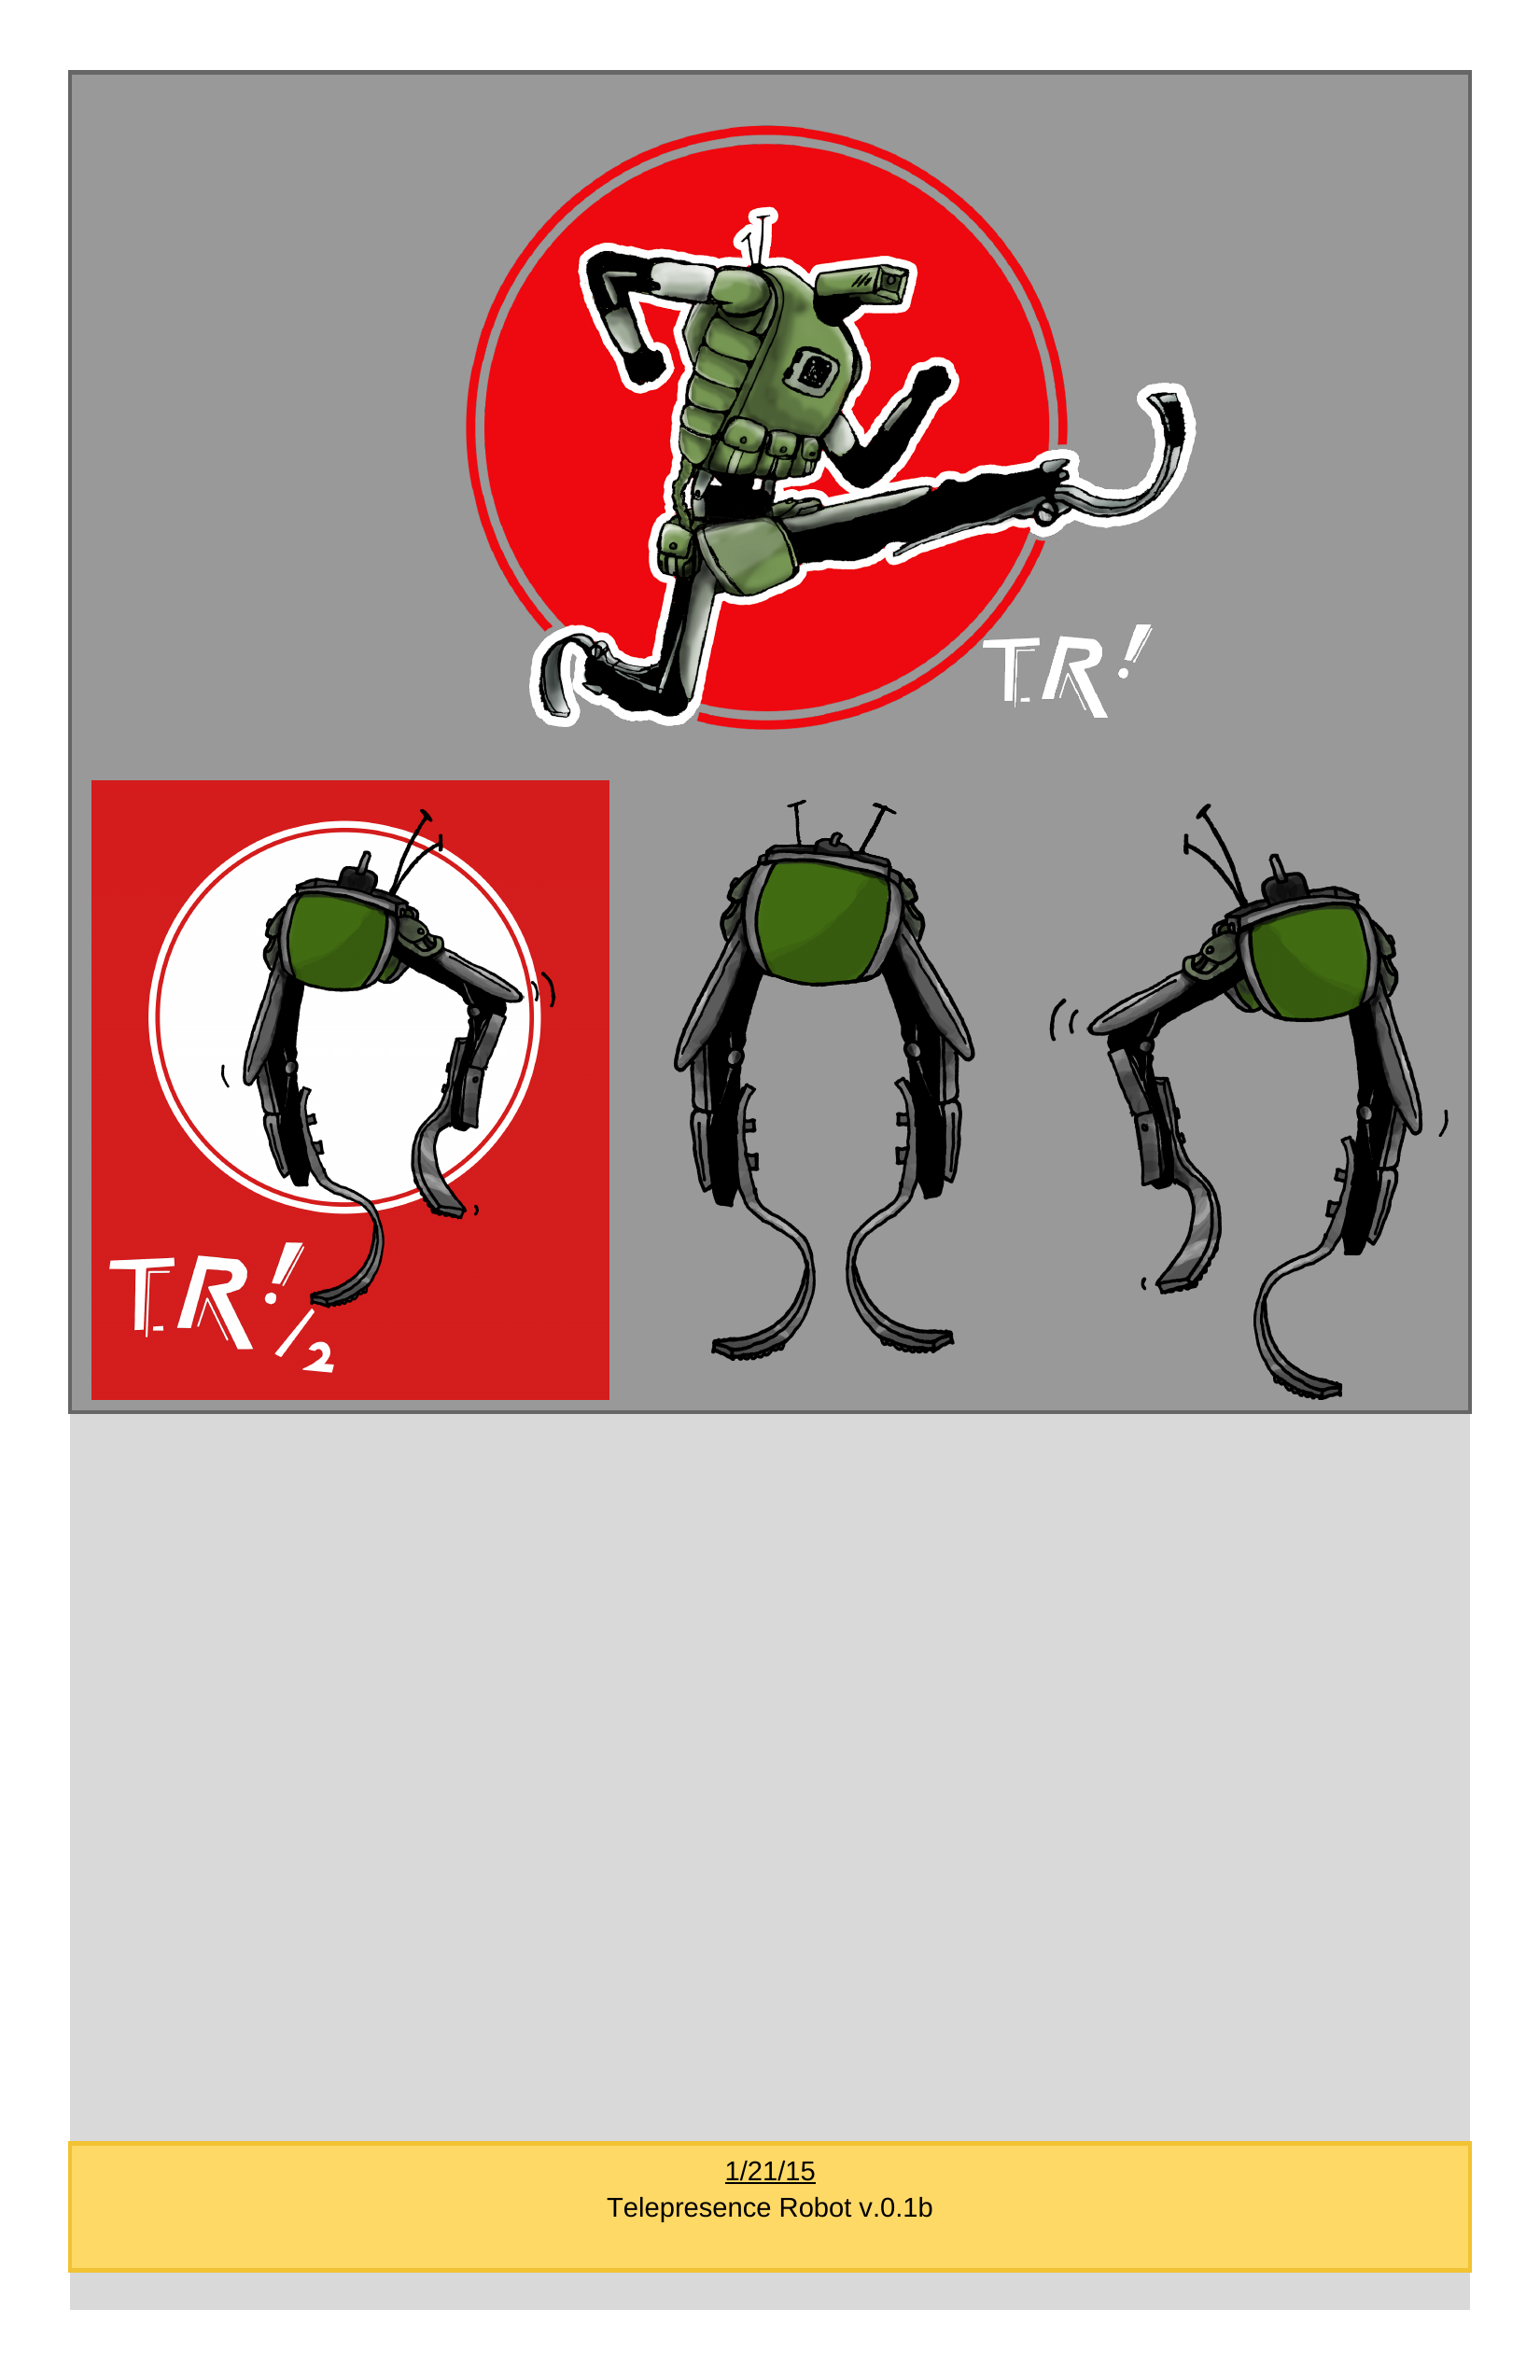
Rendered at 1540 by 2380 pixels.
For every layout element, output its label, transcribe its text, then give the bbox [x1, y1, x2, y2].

table_header 1/21/15 Telepresence Robot v.0.1b [72, 2146, 1468, 2268]
picture [91, 779, 1449, 1400]
table_header [72, 75, 1468, 1410]
picture [157, 84, 1383, 777]
